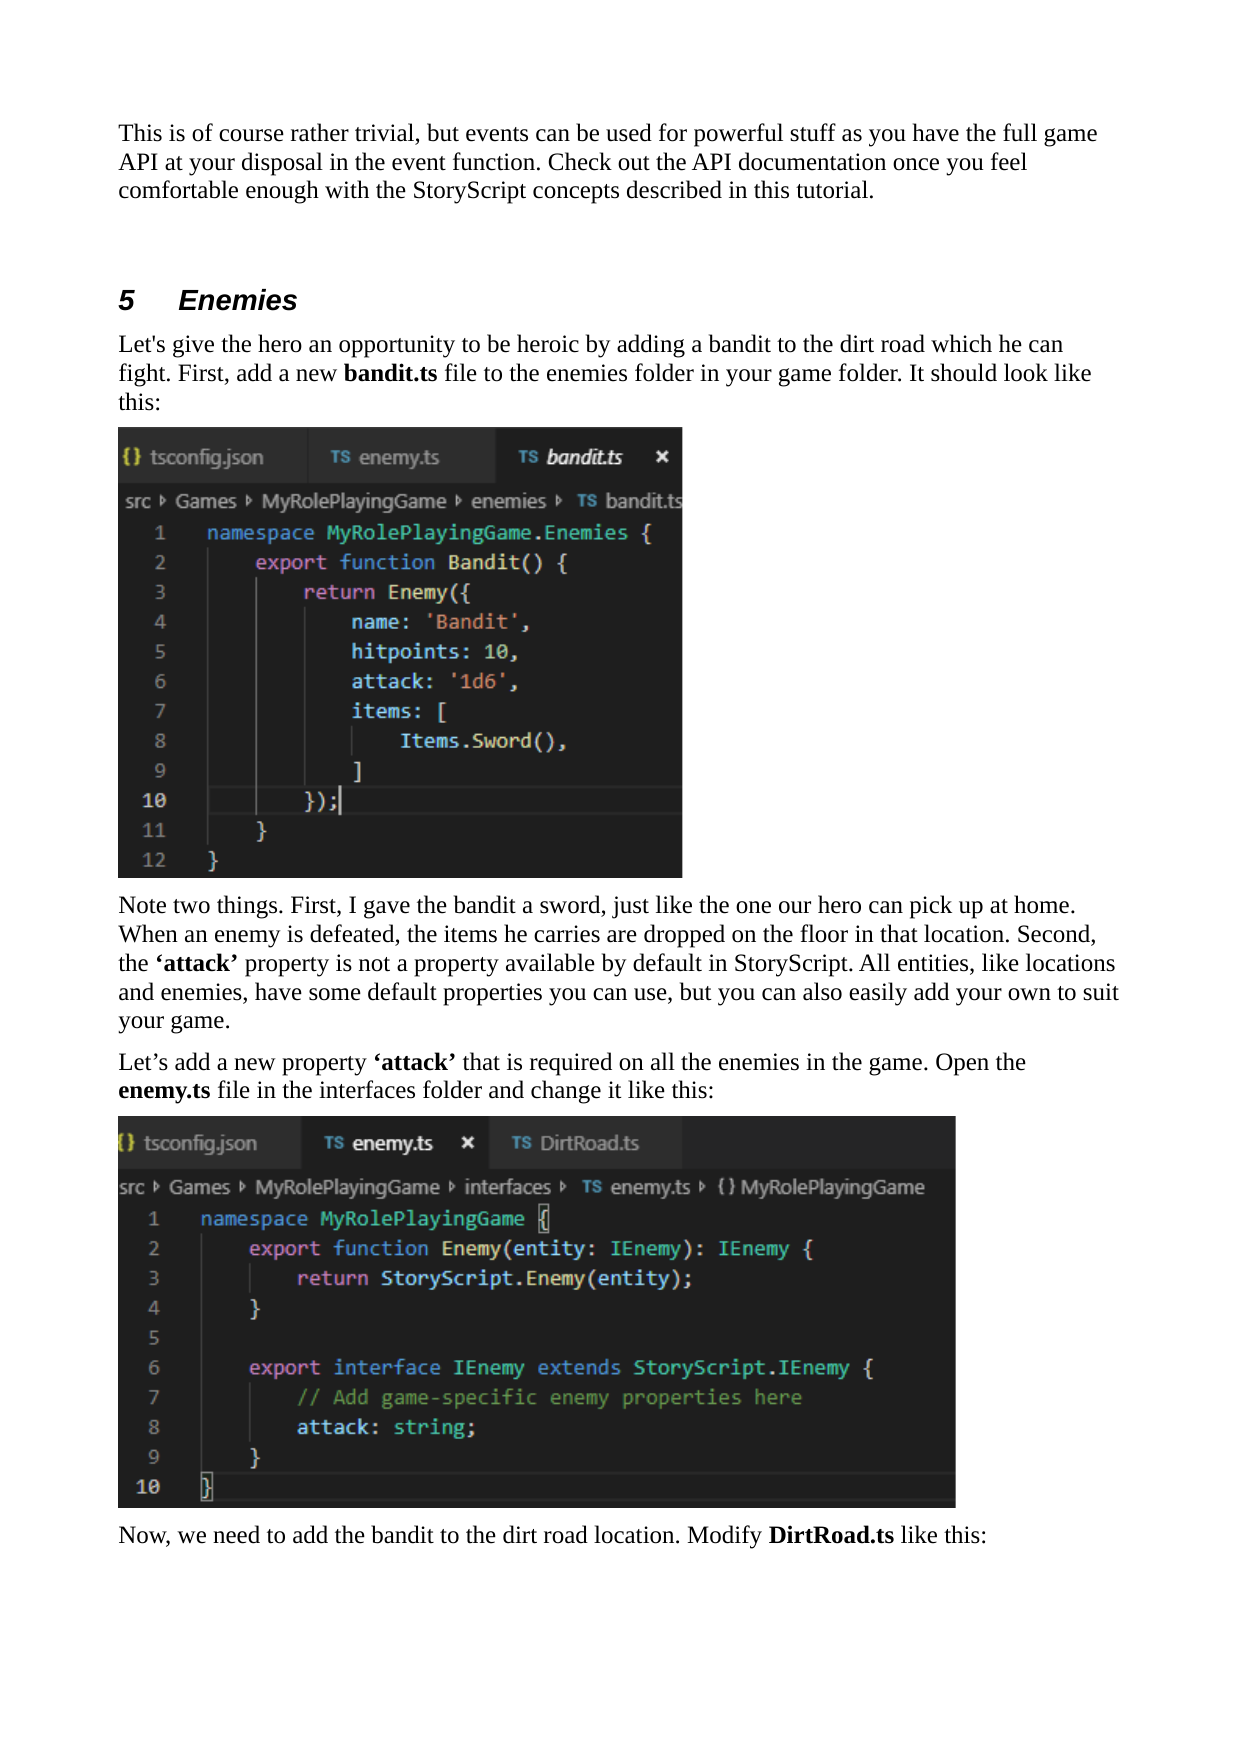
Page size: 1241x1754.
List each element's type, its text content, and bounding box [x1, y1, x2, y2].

text This is of course rather trivial, but events can be used for powerful stuff as you have the full game API at your disposal in the event function. Check out the API documentation once you feel comfortable enough with the StoryScript concepts described in this tutorial. [118, 118, 1122, 204]
text Let's give the hero an opportunity to be heroic by adding a bandit to the dirt road which he can fight. First, add a new bandit.ts file to the enemies folder in your game folder. It should look like this: [118, 329, 1122, 415]
text Let’s add a new property ‘attack’ that is required on all the enemies in the game. Open the enemy.ts file in the interfaces folder and change it like this: [118, 1047, 1122, 1104]
subtitle Enemies [118, 283, 1122, 317]
text Note two things. First, I gave the bandit a sword, just like the one our hero can pick up at home. When an enemy is defeated, the items he carries are dropped on the floor in that location. Second, the ‘attack’ property is not a property available by default in StoryScript. All entities, like locations and enemies, have some default properties you can use, but you can also easily add your own to suit your game. [118, 891, 1122, 1034]
text Now, we need to add the bandit to the dirt road location. Modify DirtRoad.ts like this: [118, 1520, 1122, 1549]
